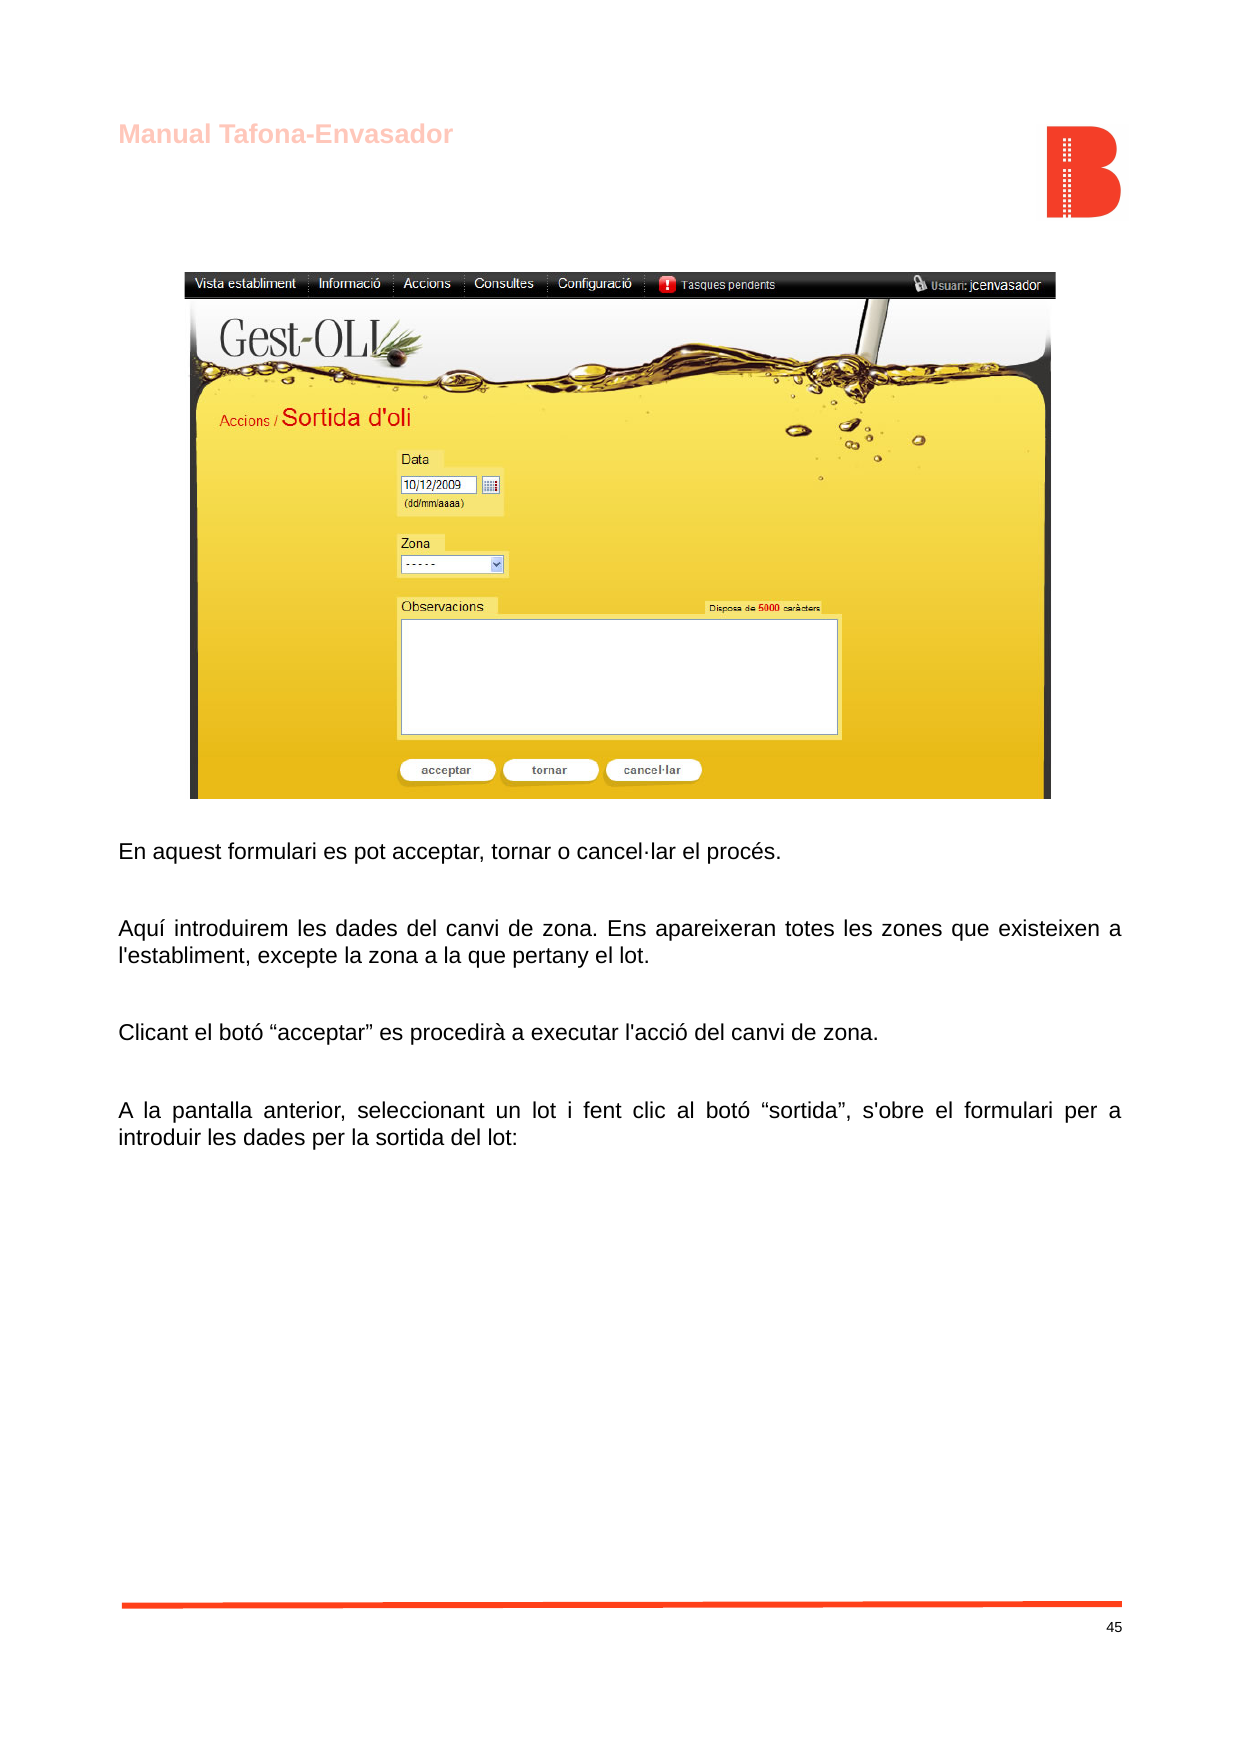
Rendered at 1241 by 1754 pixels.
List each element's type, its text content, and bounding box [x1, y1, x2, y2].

text Clicant el botó “acceptar” es procedirà a executar l'acció del canvi de zona. [118, 1019, 1122, 1046]
text En aquest formulari es pot acceptar, tornar o cancel·lar el procés. [118, 838, 1122, 864]
picture [1036, 124, 1130, 221]
text A la pantalla anterior, seleccionant un lot i fent clic al botó “sortida”, s'obre el formulari per a introduir les dades per la sortida del lot: [118, 1097, 1122, 1150]
text Aquí introduirem les dades del canvi de zona. Ens apareixeran totes les zones que existeixen a l'establiment, excepte la zona a la que pertany el lot. [118, 915, 1122, 968]
picture [184, 272, 1056, 799]
